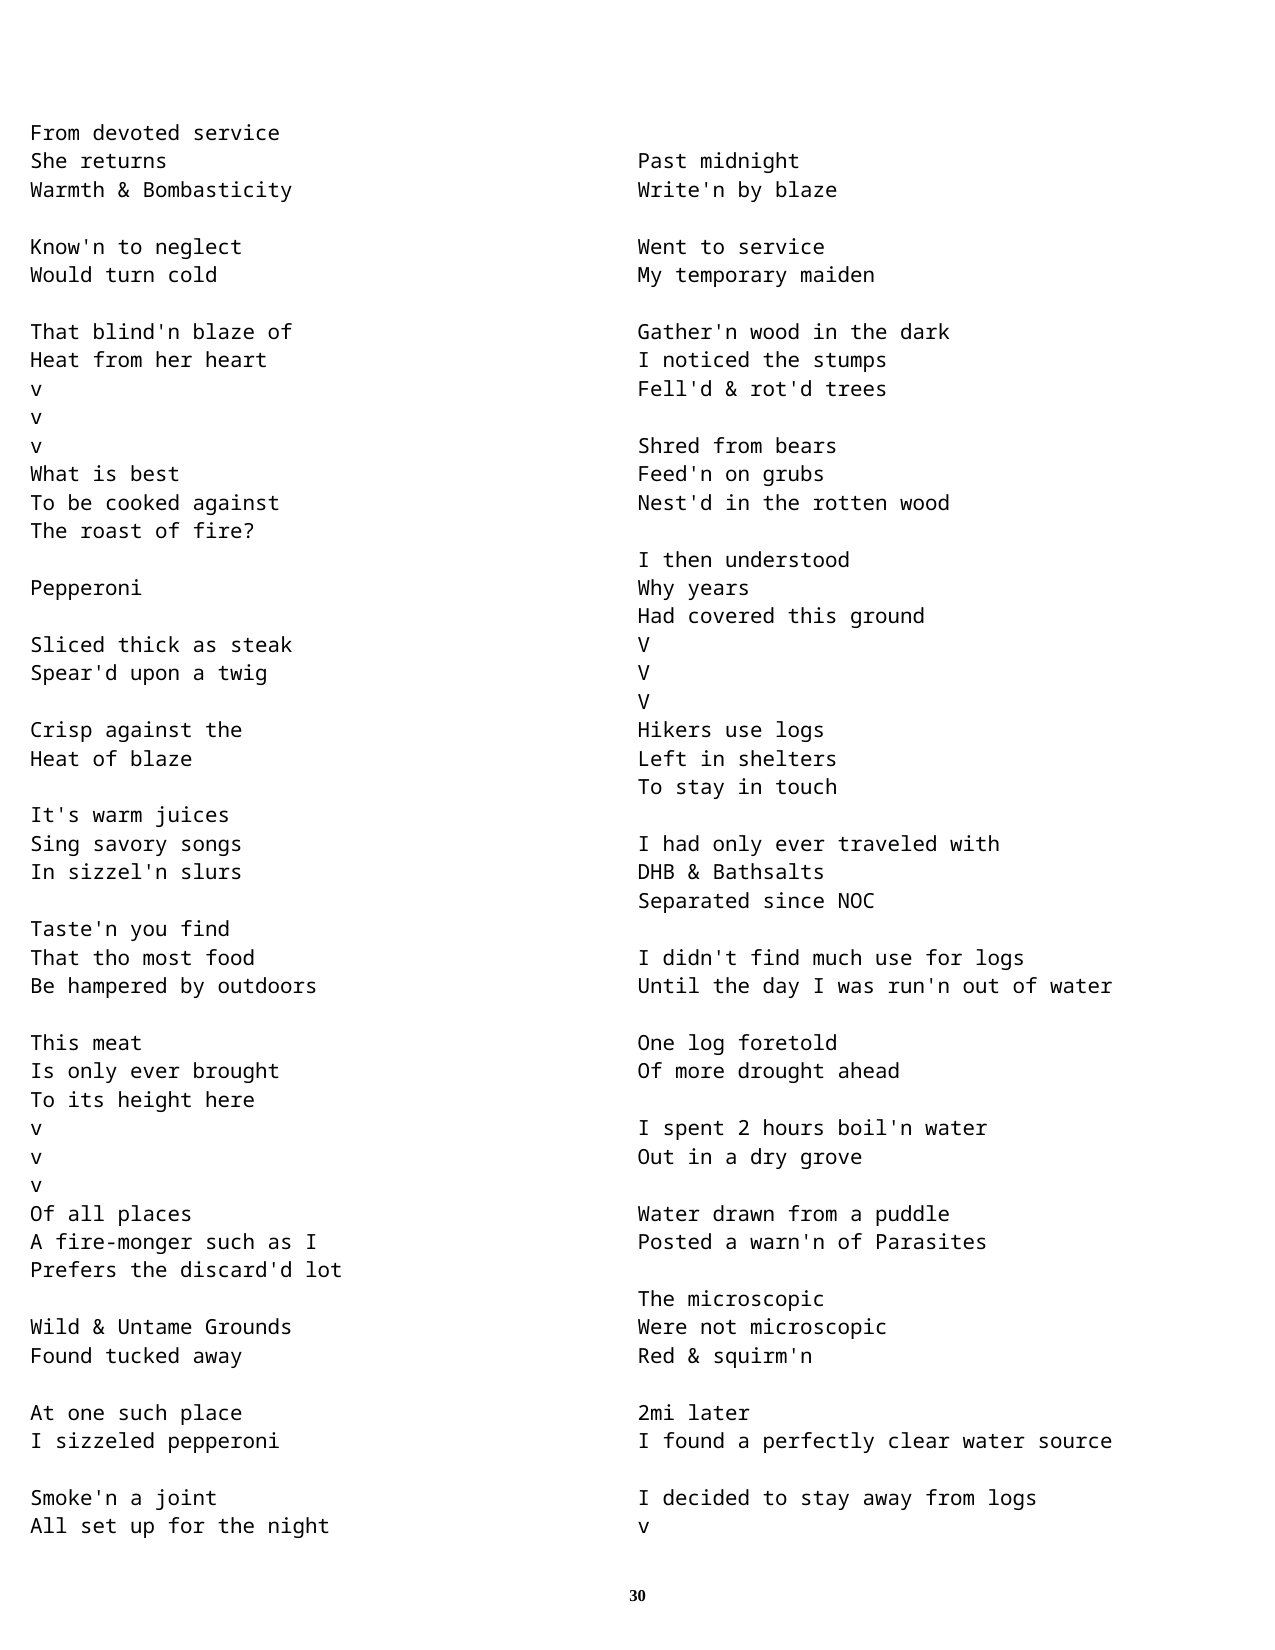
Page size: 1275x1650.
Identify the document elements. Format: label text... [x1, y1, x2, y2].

text Hikers use logs [637, 715, 1245, 744]
text I found a perfectly clear water source [637, 1426, 1245, 1455]
text Taste'n you find [30, 914, 637, 943]
text Went to service [637, 232, 1245, 260]
text Water drawn from a puddle [637, 1199, 1245, 1227]
text Wild & Untame Grounds [30, 1312, 637, 1341]
text It's warm juices [30, 801, 637, 829]
text Found tucked away [30, 1341, 637, 1369]
text I didn't find much use for logs [637, 943, 1245, 971]
text Past midnight [637, 147, 1245, 175]
text Pepperoni [30, 573, 637, 602]
text All set up for the night [30, 1512, 637, 1540]
text I noticed the stumps [637, 346, 1245, 374]
text That tho most food [30, 943, 637, 971]
text Warmth & Bombasticity [30, 175, 637, 203]
text Of more drought ahead [637, 1057, 1245, 1085]
text Until the day I was run'n out of water [637, 971, 1245, 1000]
text I sizzeled pepperoni [30, 1426, 637, 1455]
text Why years [637, 573, 1245, 602]
text DHB & Bathsalts [637, 857, 1245, 886]
text In sizzel'n slurs [30, 857, 637, 886]
text v [637, 1512, 1245, 1540]
text The microscopic [637, 1284, 1245, 1312]
text What is best [30, 459, 637, 488]
text My temporary maiden [637, 260, 1245, 289]
text To be cooked against [30, 488, 637, 516]
text Fell'd & rot'd trees [637, 374, 1245, 402]
text Spear'd upon a twig [30, 658, 637, 687]
text V [637, 630, 1245, 658]
text I decided to stay away from logs [637, 1483, 1245, 1512]
text v [30, 402, 637, 431]
text Of all places [30, 1199, 637, 1227]
text One log foretold [637, 1028, 1245, 1057]
text Out in a dry grove [637, 1142, 1245, 1170]
text Know'n to neglect [30, 232, 637, 260]
text Heat from her heart [30, 346, 637, 374]
text v [30, 1113, 637, 1142]
text Sing savory songs [30, 829, 637, 857]
text Were not microscopic [637, 1312, 1245, 1341]
text Red & squirm'n [637, 1341, 1245, 1369]
text From devoted service [30, 118, 637, 147]
text Heat of blaze [30, 744, 637, 772]
text Sliced thick as steak [30, 630, 637, 658]
text 2mi later [637, 1398, 1245, 1426]
text I then understood [637, 545, 1245, 573]
text Write'n by blaze [637, 175, 1245, 203]
text This meat [30, 1028, 637, 1057]
text She returns [30, 147, 637, 175]
text Posted a warn'n of Parasites [637, 1227, 1245, 1256]
text v [30, 1142, 637, 1170]
text That blind'n blaze of [30, 317, 637, 346]
text v [30, 1170, 637, 1199]
text At one such place [30, 1398, 637, 1426]
text V [637, 658, 1245, 687]
text Be hampered by outdoors [30, 971, 637, 1000]
text A fire-monger such as I [30, 1227, 637, 1256]
text Feed'n on grubs [637, 459, 1245, 488]
text Prefers the discard'd lot [30, 1256, 637, 1284]
text Crisp against the [30, 715, 637, 744]
text v [30, 374, 637, 402]
text Had covered this ground [637, 602, 1245, 630]
text V [637, 687, 1245, 715]
text To its height here [30, 1085, 637, 1113]
text Left in shelters [637, 744, 1245, 772]
text I had only ever traveled with [637, 829, 1245, 857]
text Would turn cold [30, 260, 637, 289]
text Is only ever brought [30, 1057, 637, 1085]
text The roast of fire? [30, 516, 637, 545]
text Gather'n wood in the dark [637, 317, 1245, 346]
text I spent 2 hours boil'n water [637, 1113, 1245, 1142]
text Separated since NOC [637, 886, 1245, 914]
text Smoke'n a joint [30, 1483, 637, 1512]
text Nest'd in the rotten wood [637, 488, 1245, 516]
text v [30, 431, 637, 459]
text Shred from bears [637, 431, 1245, 459]
text To stay in touch [637, 772, 1245, 801]
